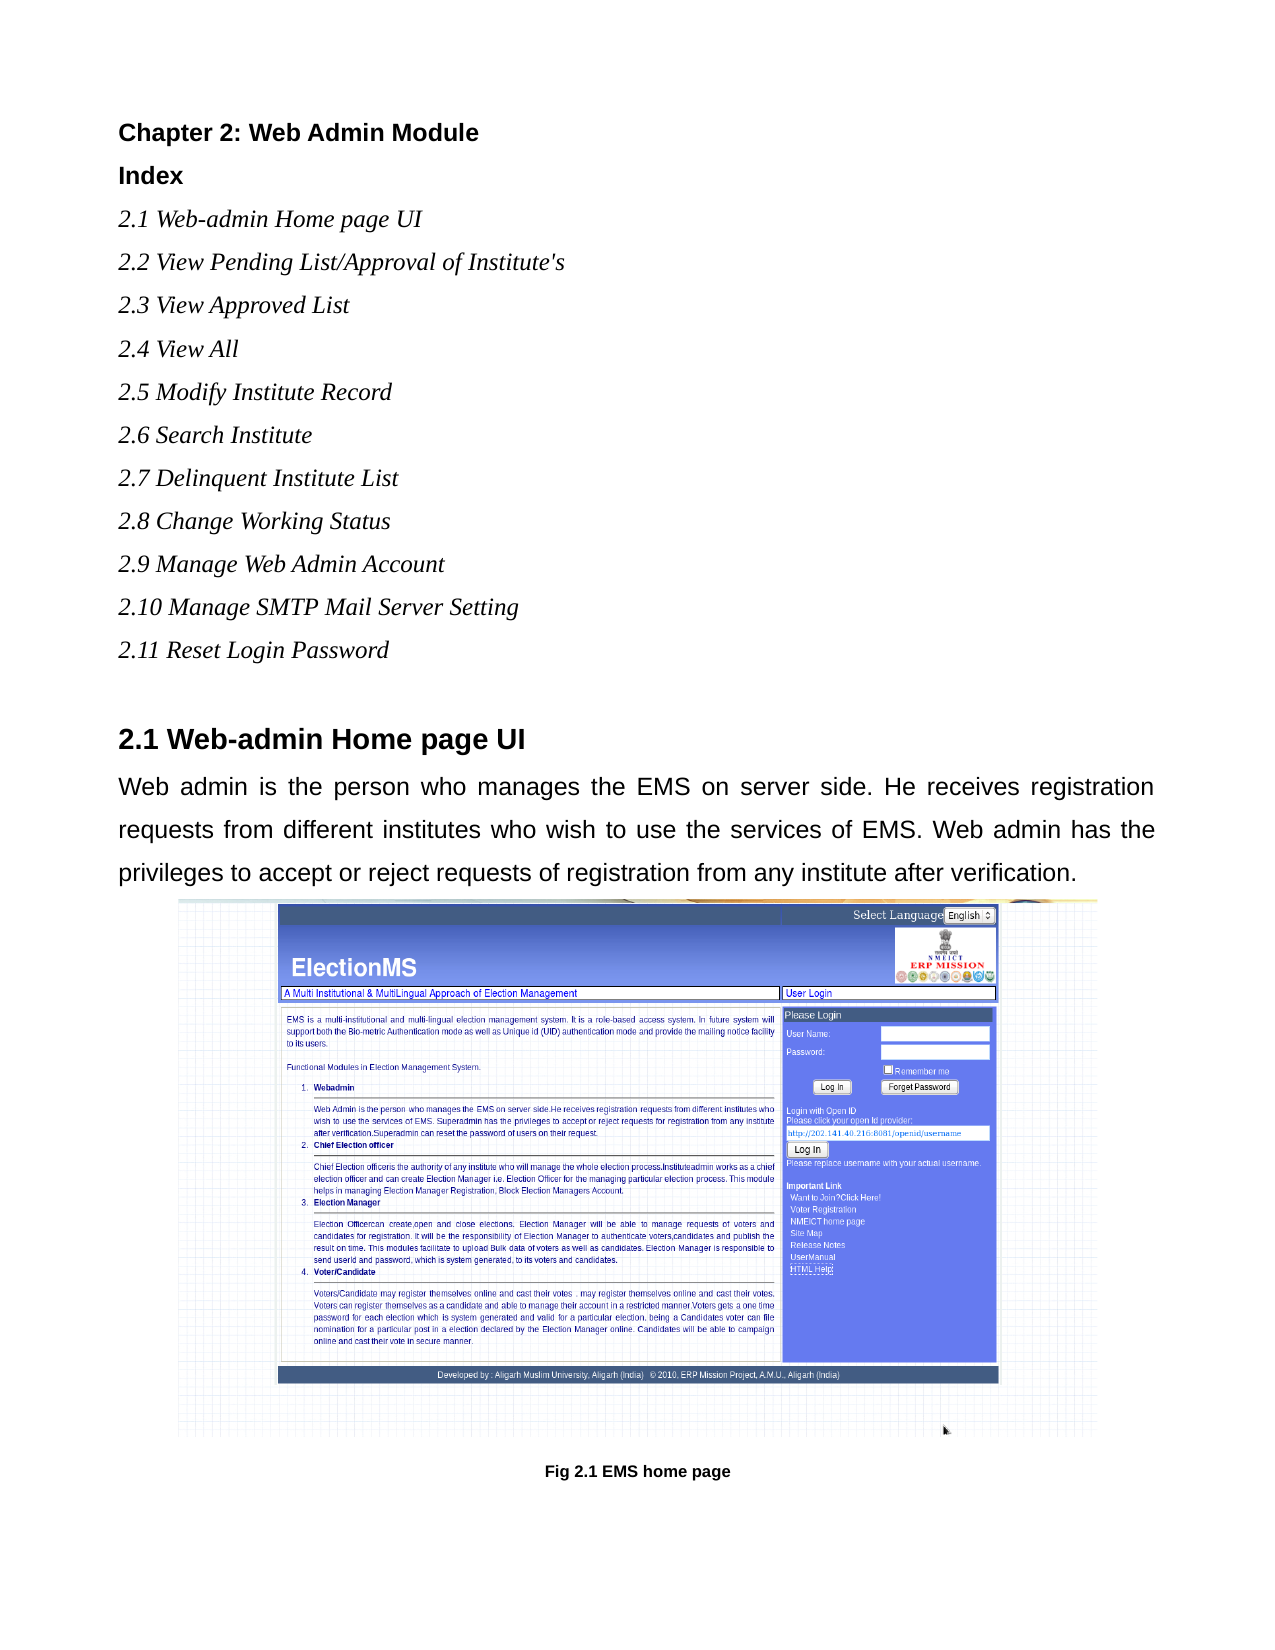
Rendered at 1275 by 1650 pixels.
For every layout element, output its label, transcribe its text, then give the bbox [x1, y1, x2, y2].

text 2.8 Change Working Status [118, 506, 1157, 535]
text 2.1 Web-admin Home page UI [118, 204, 1157, 233]
text Fig 2.1 EMS home page [118, 1462, 1157, 1481]
picture [178, 899, 1098, 1437]
text 2.3 View Approved List [118, 291, 1157, 319]
text 2.1 Web-admin Home page UI [118, 722, 1157, 755]
text Web admin is the person who manages the EMS on server side. He receives registration requests from different institutes who wish to use the services of EMS. Web admin has the privileges to accept or reject requests of registration from any institute after verification. [118, 772, 1157, 887]
text 2.2 View Pending List/Approval of Institute's [118, 247, 1157, 276]
text 2.9 Manage Web Admin Account [118, 549, 1157, 578]
text Index [118, 161, 1157, 190]
text 2.5 Modify Institute Record [118, 377, 1157, 406]
text 2.10 Manage SMTP Mail Server Setting [118, 592, 1157, 621]
text 2.7 Delinquent Institute List [118, 463, 1157, 492]
text 2.11 Reset Login Password [118, 636, 1157, 664]
text 2.6 Search Institute [118, 420, 1157, 449]
text Chapter 2: Web Admin Module [118, 118, 1157, 147]
text 2.4 View All [118, 334, 1157, 362]
